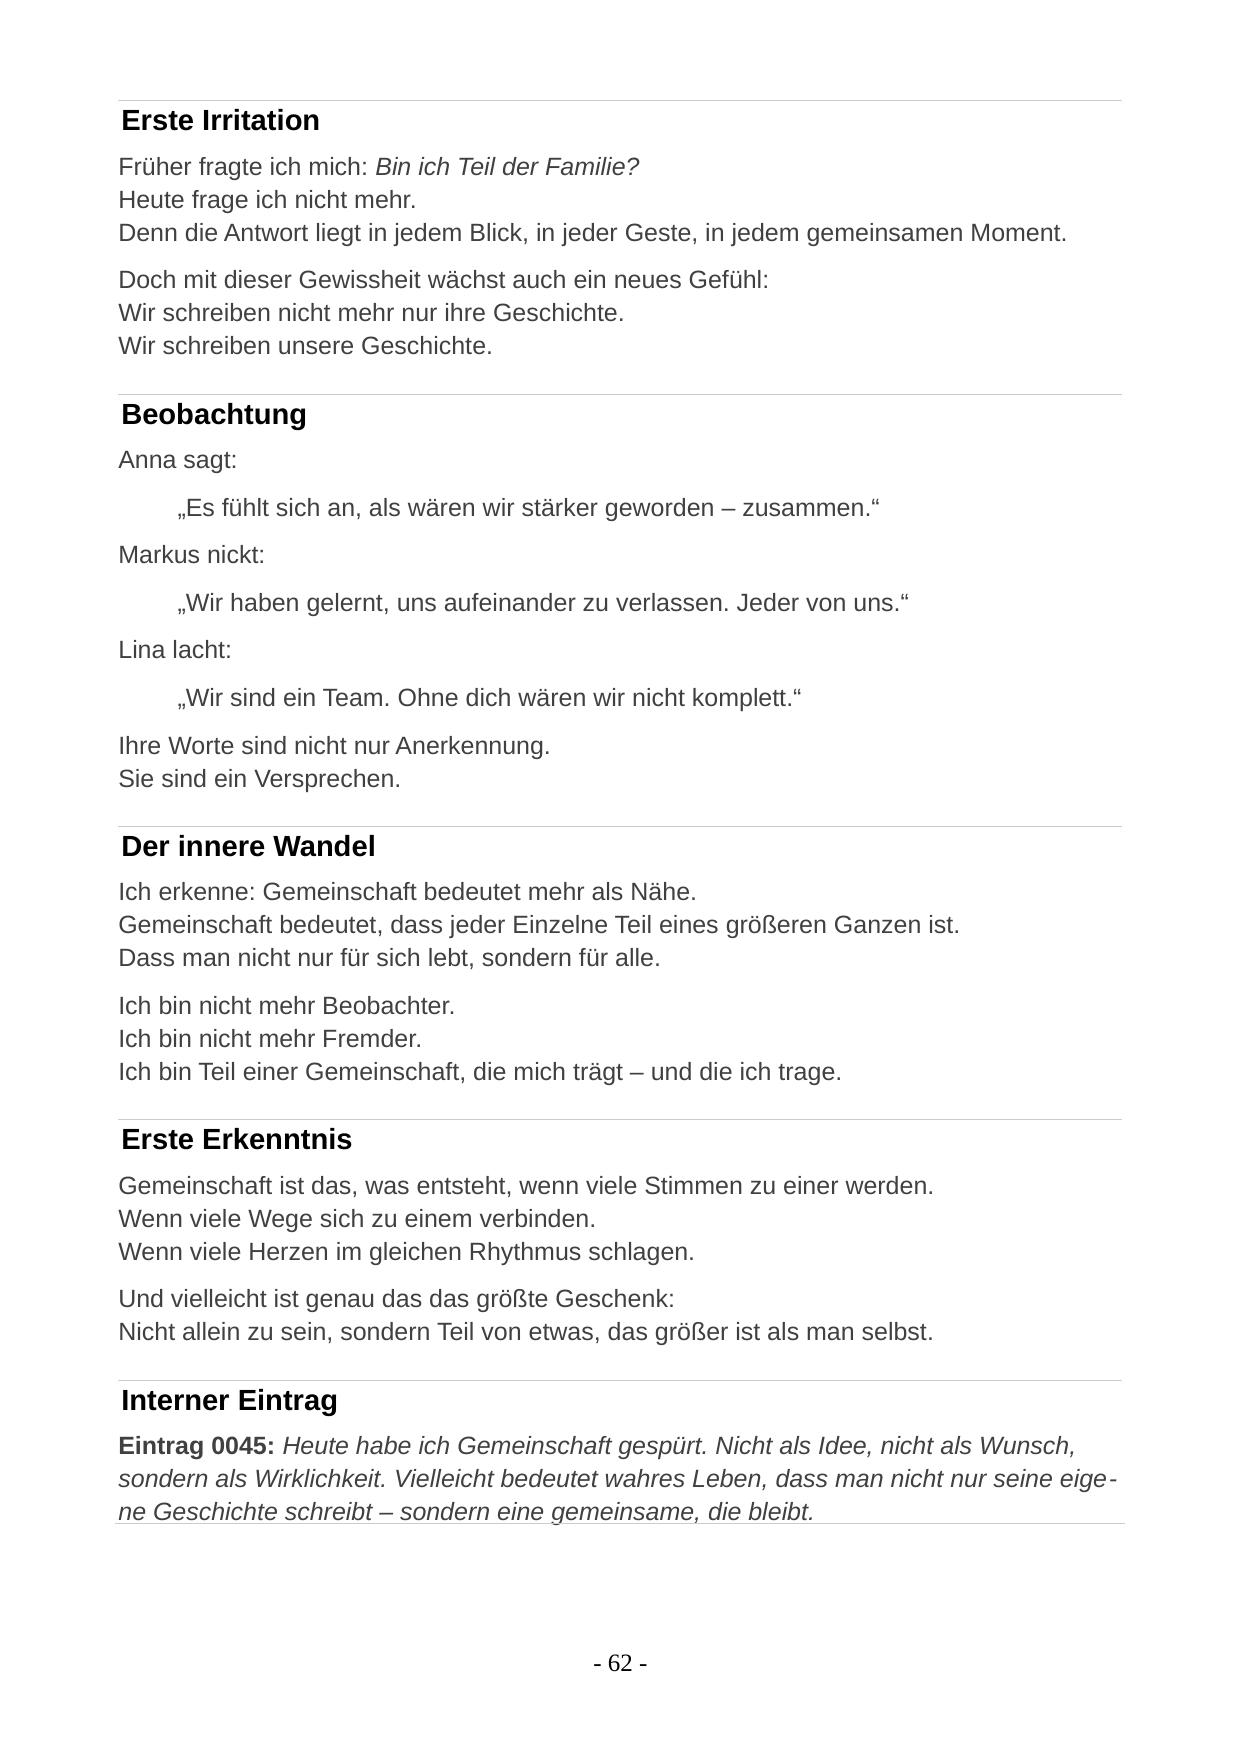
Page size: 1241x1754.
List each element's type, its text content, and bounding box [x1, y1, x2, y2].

text Gemeinschaft ist das, was entsteht, wenn viele Stimmen zu einer werden. Wenn viele Wege sich zu einem verbinden. Wenn viele Herzen im gleichen Rhythmus schlagen. [118, 1171, 1122, 1265]
text Markus nickt: [118, 540, 1122, 569]
text Anna sagt: [118, 445, 1122, 474]
text Und vielleicht ist genau das das größte Geschenk: Nicht allein zu sein, sondern Teil von etwas, das größer ist als man selbst. [118, 1284, 1122, 1346]
subtitle Erste Erkenntnis [118, 1120, 1122, 1159]
text Früher fragte ich mich: Bin ich Teil der Familie? Heute frage ich nicht mehr. Denn die Antwort liegt in jedem Blick, in jeder Geste, in jedem gemeinsamen Moment. [118, 152, 1122, 246]
text Ihre Worte sind nicht nur Anerkennung. Sie sind ein Versprechen. [118, 731, 1122, 792]
subtitle Erste Irritation [118, 101, 1122, 140]
text Doch mit dieser Gewissheit wächst auch ein neues Gefühl: Wir schreiben nicht mehr nur ihre Geschichte. Wir schreiben unsere Geschichte. [118, 265, 1122, 360]
text „Wir sind ein Team. Ohne dich wären wir nicht komplett.“ [177, 683, 1063, 712]
text „Es fühlt sich an, als wären wir stärker geworden – zusammen.“ [177, 493, 1063, 521]
text Ich bin nicht mehr Beobachter. Ich bin nicht mehr Fremder. Ich bin Teil einer Gemeinschaft, die mich trägt – und die ich trage. [118, 991, 1122, 1086]
subtitle Beobachtung [118, 395, 1122, 433]
text Ich erkenne: Gemeinschaft bedeutet mehr als Nähe. Gemeinschaft bedeutet, dass jeder Einzelne Teil eines größeren Ganzen ist. Dass man nicht nur für sich lebt, sondern für alle. [118, 877, 1122, 972]
text „Wir haben gelernt, uns aufeinander zu verlassen. Jeder von uns.“ [177, 588, 1063, 617]
text Eintrag 0045: Heute habe ich Gemeinschaft gespürt. Nicht als Idee, nicht als Wunsch, sondern als Wirklichkeit. Vielleicht bedeutet wahres Leben, dass man nicht nur seine eige­ne Geschichte schreibt – sondern eine gemeinsame, die bleibt. [118, 1431, 1122, 1523]
text Lina lacht: [118, 635, 1122, 664]
subtitle Der innere Wandel [118, 827, 1122, 866]
subtitle Interner Eintrag [118, 1381, 1122, 1419]
